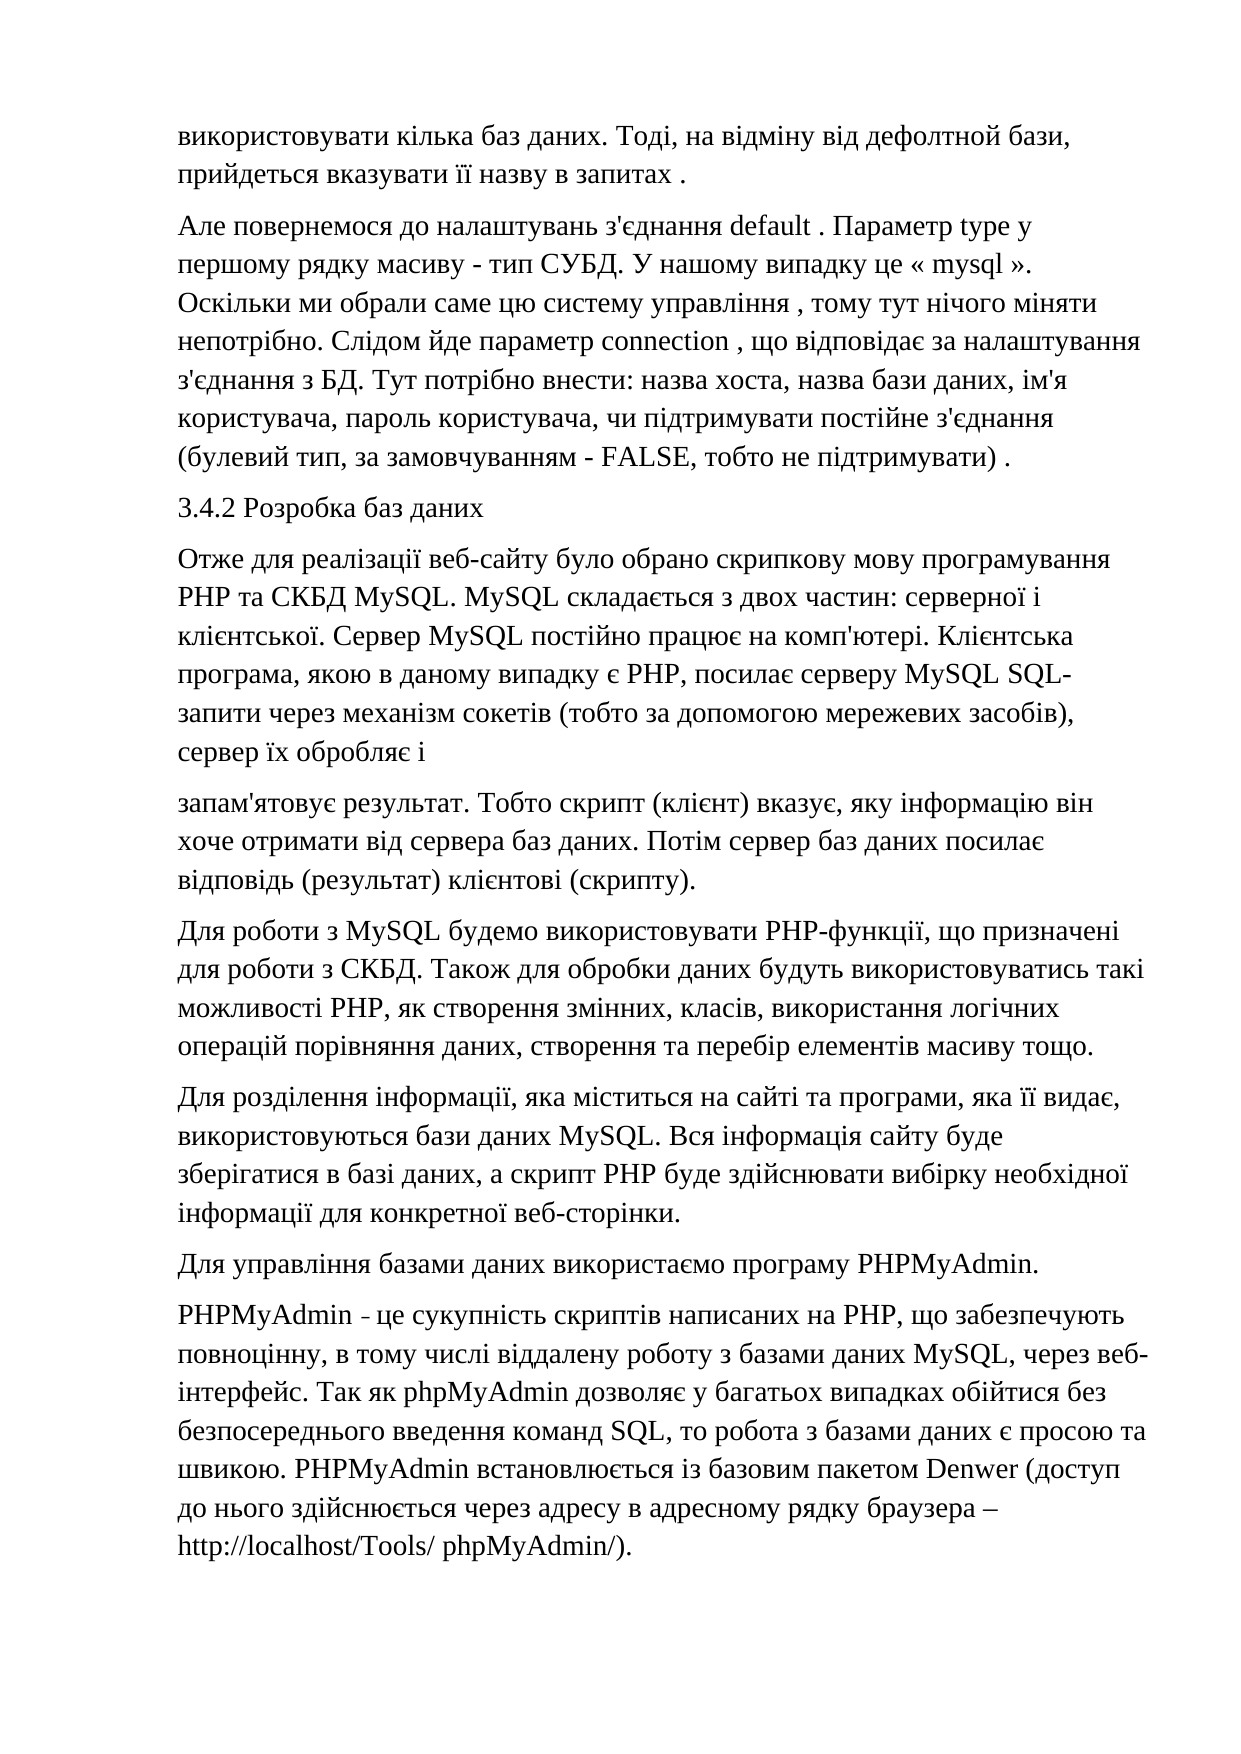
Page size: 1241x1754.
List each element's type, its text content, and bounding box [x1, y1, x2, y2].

text Для розділення інформації, яка міститься на сайті та програми, яка її видає, використовуються бази даних MySQL. Вся інформація сайту буде зберігатися в базі даних, а скрипт PHP буде здійснювати вибірку необхідної інформації для конкретної веб-сторінки. [177, 1079, 1152, 1229]
text запам'ятовує результат. Тобто скрипт (клієнт) вказує, яку інформацію він хоче отримати від сервера баз даних. Потім сервер баз даних посилає відповідь (результат) клієнтові (скрипту). [177, 785, 1152, 895]
text Для управління базами даних використаємо програму PHPMyAdmin. [177, 1246, 1152, 1280]
text Для роботи з MySQL будемо використовувати PHP-функції, що призначені для роботи з СКБД. Також для обробки даних будуть використовуватись такі можливості PHP, як створення змінних, класів, використання логічних операцій порівняння даних, створення та перебір елементів масиву тощо. [177, 913, 1152, 1062]
text використовувати кілька баз даних. Тоді, на відміну від дефолтной бази, прийдеться вказувати її назву в запитах . [177, 118, 1152, 190]
text Але повернемося до налаштувань з'єднання default . Параметр type у першому рядку масиву - тип СУБД. У нашому випадку це « mysql ». Оскільки ми обрали саме цю систему управління , тому тут нічого міняти непотрібно. Слідом йде параметр connection , що відповідає за налаштування з'єднання з БД. Тут потрібно внести: назва хоста, назва бази даних, ім'я користувача, пароль користувача, чи підтримувати постійне з'єднання (булевий тип, за замовчуванням - FALSE, тобто не підтримувати) . [177, 208, 1152, 472]
text 3.4.2 Розробка баз даних [177, 490, 1152, 523]
text PHPMyAdmin – це сукупність скриптів написаних на PHP, що забезпечують повноцінну, в тому числі віддалену роботу з базами даних MySQL, через веб- інтерфейс. Так як phpMyAdmin дозволяє у багатьох випадках обійтися без безпосереднього введення команд SQL, то робота з базами даних є просою та швикою. PHPMyAdmin встановлюється із базовим пакетом Denwer (доступ до нього здійснюється через адресу в адресному рядку браузера – http://localhost/Tools/ phpMyAdmin/). [177, 1297, 1152, 1562]
text Отже для реалізації веб-сайту було обрано скрипкову мову програмування PHP та СКБД MySQL. MySQL складається з двох частин: серверної і клієнтської. Сервер MySQL постійно працює на комп'ютері. Клієнтська програма, якою в даному випадку є PHP, посилає серверу MySQL SQL-запити через механізм сокетів (тобто за допомогою мережевих засобів), сервер їх обробляє і [177, 541, 1152, 767]
